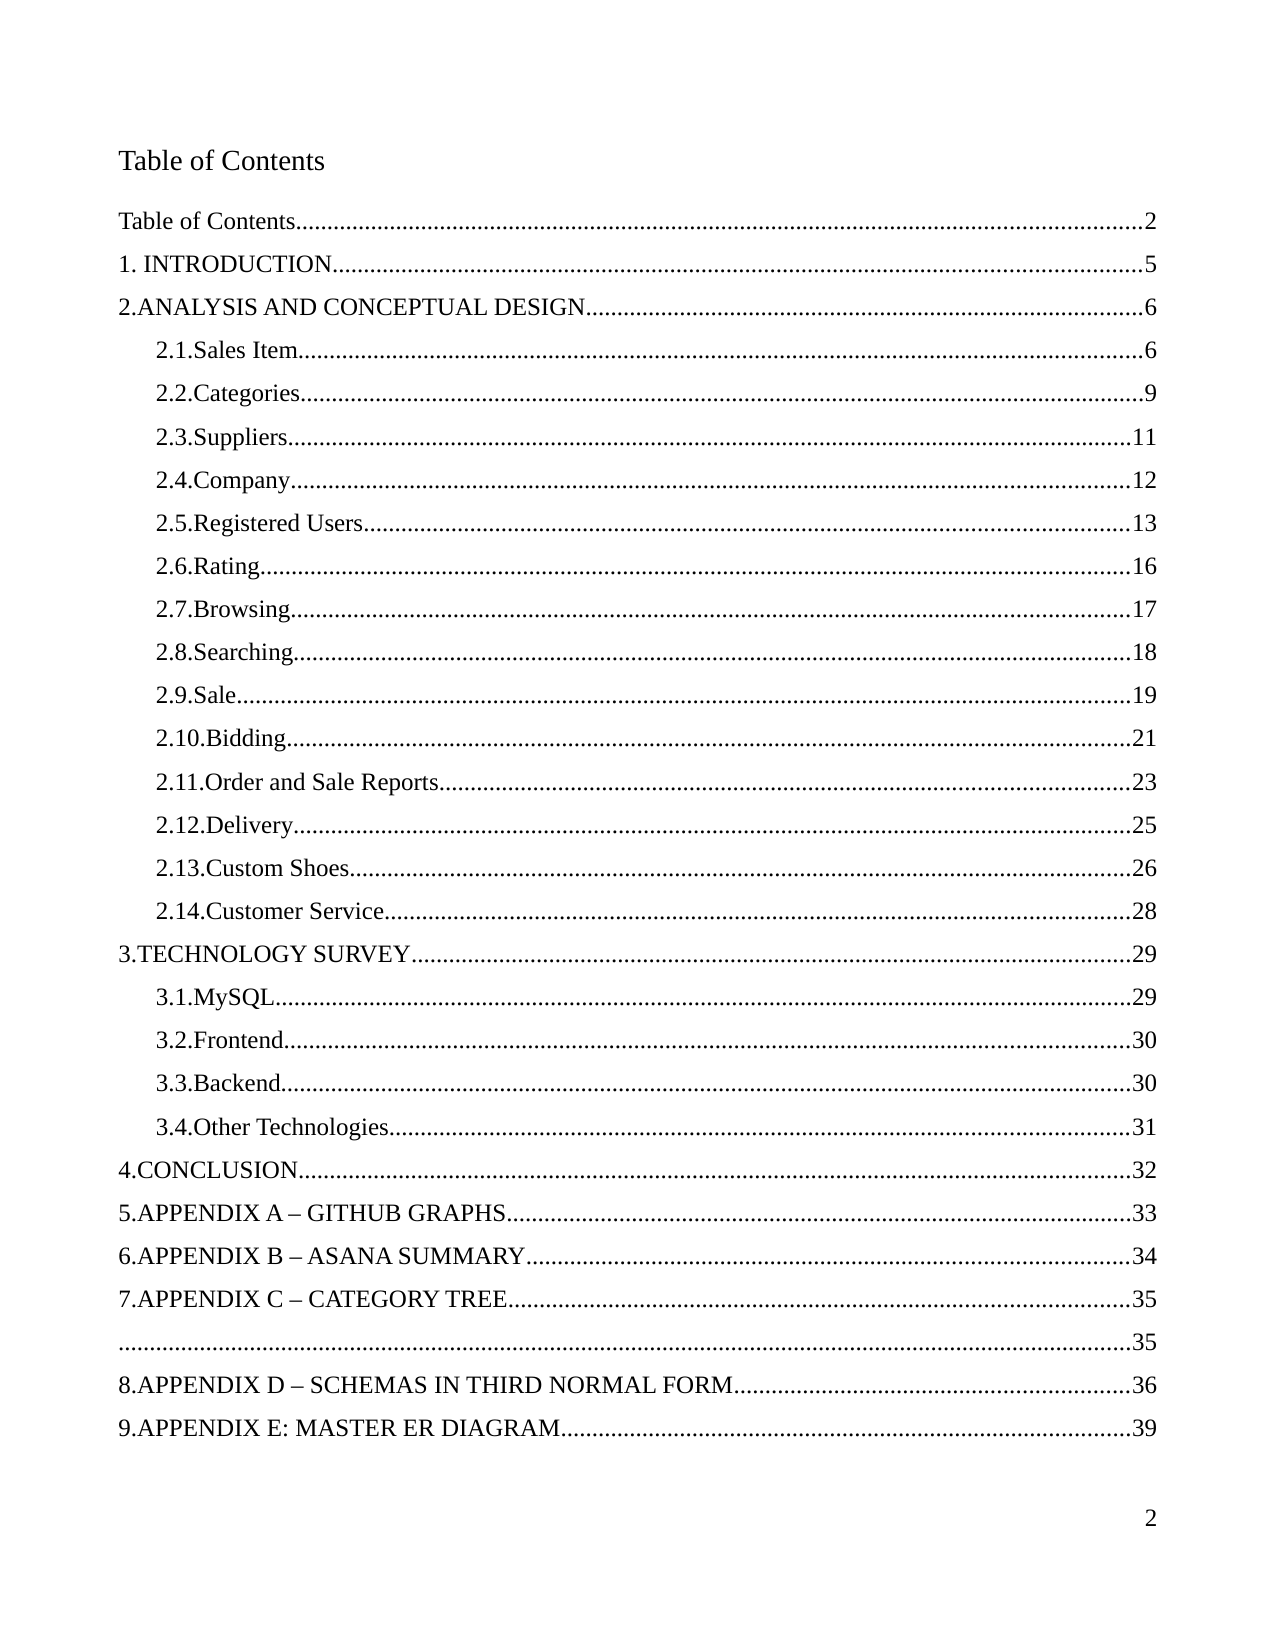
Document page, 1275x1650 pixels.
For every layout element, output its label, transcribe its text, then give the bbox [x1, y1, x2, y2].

text 2.5.Registered Users 13 [156, 508, 1157, 537]
text 8.APPENDIX D – SCHEMAS IN THIRD NORMAL FORM 36 [118, 1370, 1157, 1399]
text 2.14.Customer Service 28 [156, 896, 1157, 925]
text 9.APPENDIX E: MASTER ER DIAGRAM 39 [118, 1413, 1157, 1442]
text 4.CONCLUSION 32 [118, 1155, 1157, 1183]
text Table of Contents 2 [118, 206, 1157, 235]
text 2.6.Rating 16 [156, 551, 1157, 580]
text 3.2.Frontend 30 [156, 1025, 1157, 1054]
text 3.4.Other Technologies 31 [156, 1112, 1157, 1140]
text 7.APPENDIX C – CATEGORY TREE 35 [118, 1284, 1157, 1313]
text 2.8.Searching 18 [156, 637, 1157, 666]
text 2.13.Custom Shoes 26 [156, 853, 1157, 882]
text 5.APPENDIX A – GITHUB GRAPHS 33 [118, 1198, 1157, 1227]
text 2.7.Browsing 17 [156, 594, 1157, 623]
text 3.TECHNOLOGY SURVEY 29 [118, 939, 1157, 968]
subtitle Table of Contents [118, 143, 1157, 177]
text 2.12.Delivery 25 [156, 810, 1157, 838]
text 1. INTRODUCTION 5 [118, 249, 1157, 278]
text 2.9.Sale 19 [156, 680, 1157, 709]
text 2.10.Bidding 21 [156, 723, 1157, 752]
text 3.1.MySQL 29 [156, 982, 1157, 1011]
text 3.3.Backend 30 [156, 1068, 1157, 1097]
text 2.ANALYSIS AND CONCEPTUAL DESIGN 6 [118, 292, 1157, 321]
text 35 [118, 1327, 1157, 1356]
text 6.APPENDIX B – ASANA SUMMARY 34 [118, 1241, 1157, 1270]
text 2.3.Suppliers 11 [156, 422, 1157, 450]
text 2.1.Sales Item 6 [156, 335, 1157, 364]
text 2.11.Order and Sale Reports 23 [156, 767, 1157, 795]
text 2.4.Company 12 [156, 465, 1157, 493]
text 2.2.Categories 9 [156, 378, 1157, 407]
